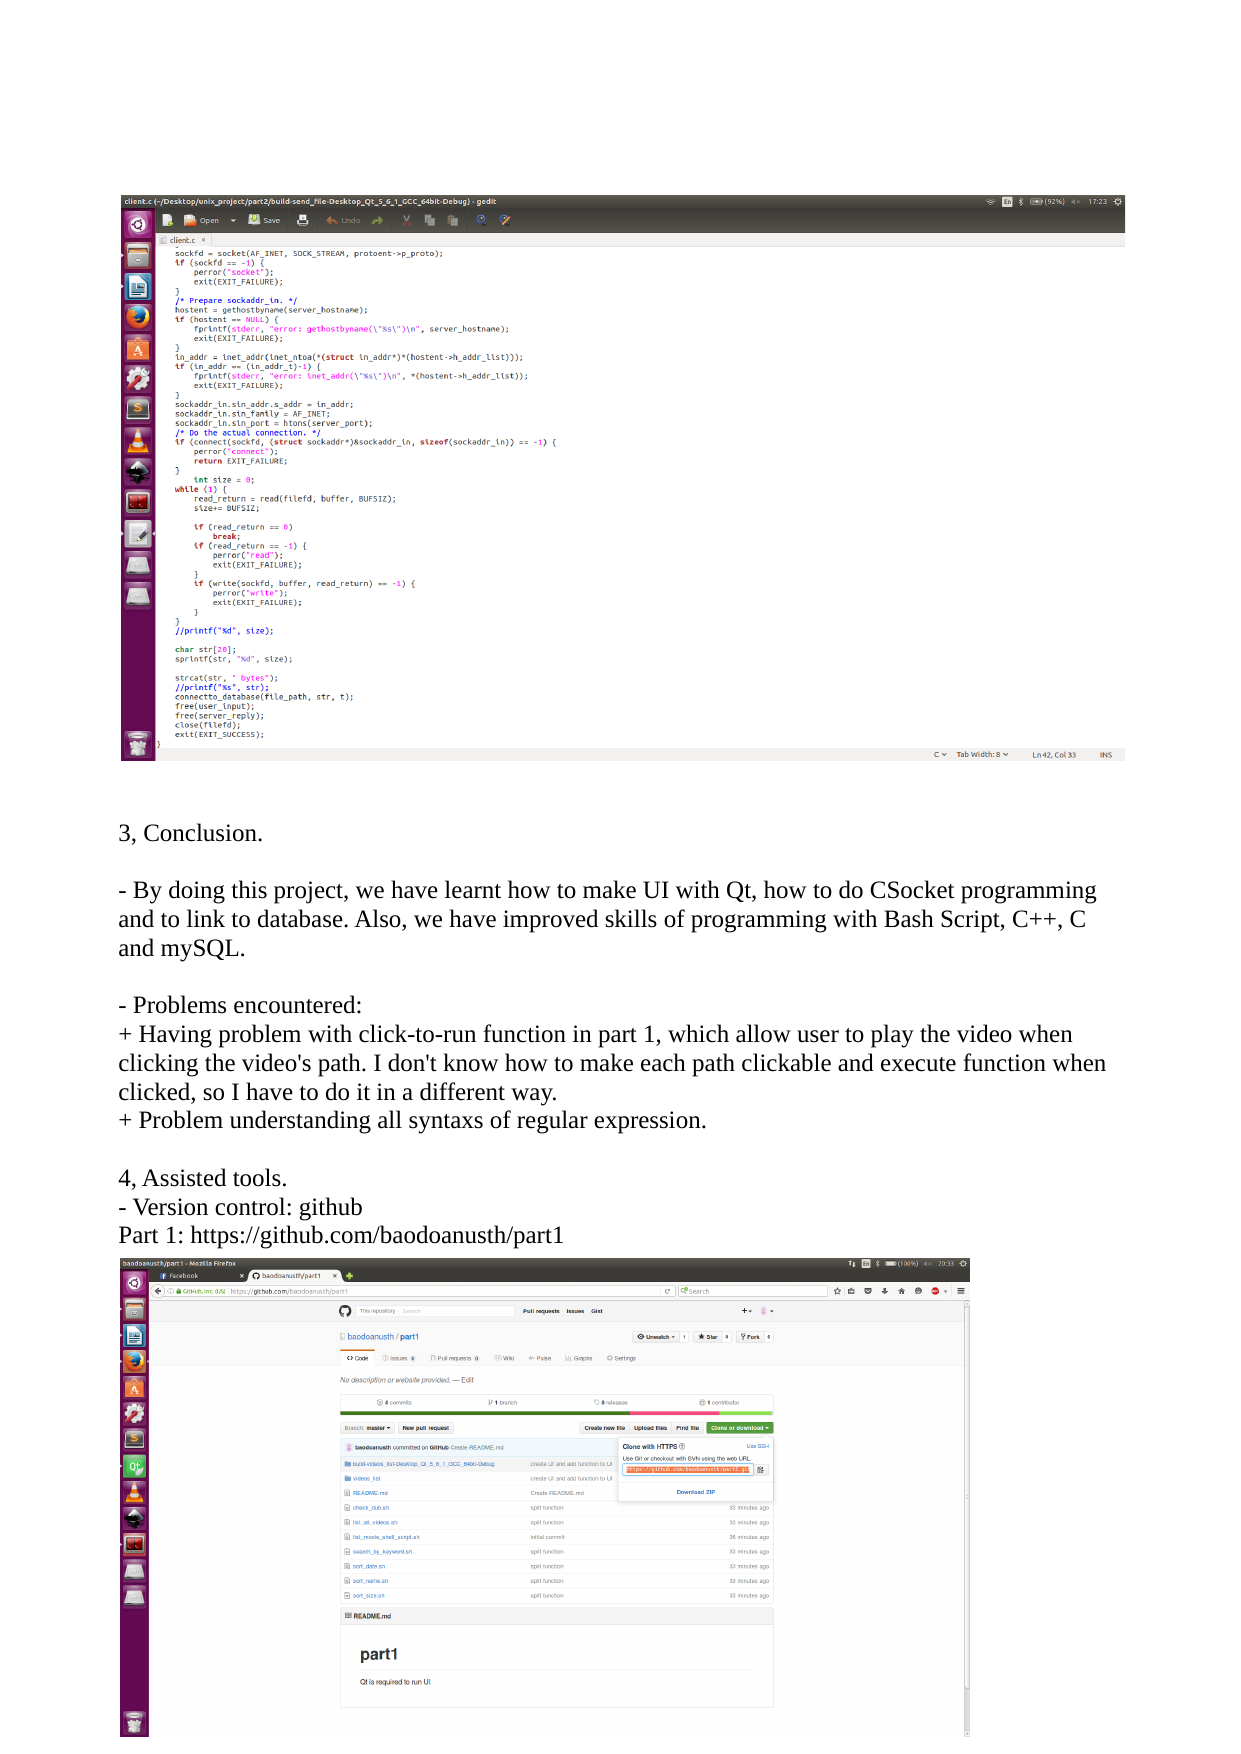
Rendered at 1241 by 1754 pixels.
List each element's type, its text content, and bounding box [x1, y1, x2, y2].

text - Version control: github [118, 1192, 1122, 1220]
text - Problems encountered: [118, 990, 1122, 1019]
text - By doing this project, we have learnt how to make UI with Qt, how to do CSocket programming and to link to database. Also, we have improved skills of programming with Bash Script, C++, C and mySQL. [118, 875, 1122, 962]
text 4, Assisted tools. [118, 1163, 1122, 1192]
picture [120, 1258, 970, 1737]
picture [121, 195, 1125, 761]
text Part 1: https://github.com/baodoanusth/part1 [118, 1220, 1122, 1249]
text 3, Conclusion. [118, 818, 1122, 847]
text + Problem understanding all syntaxs of regular expression. [118, 1105, 1122, 1134]
text + Having problem with click-to-run function in part 1, which allow user to play the video when clicking the video's path. I don't know how to make each path clickable and execute function when clicked, so I have to do it in a different way. [118, 1019, 1122, 1105]
